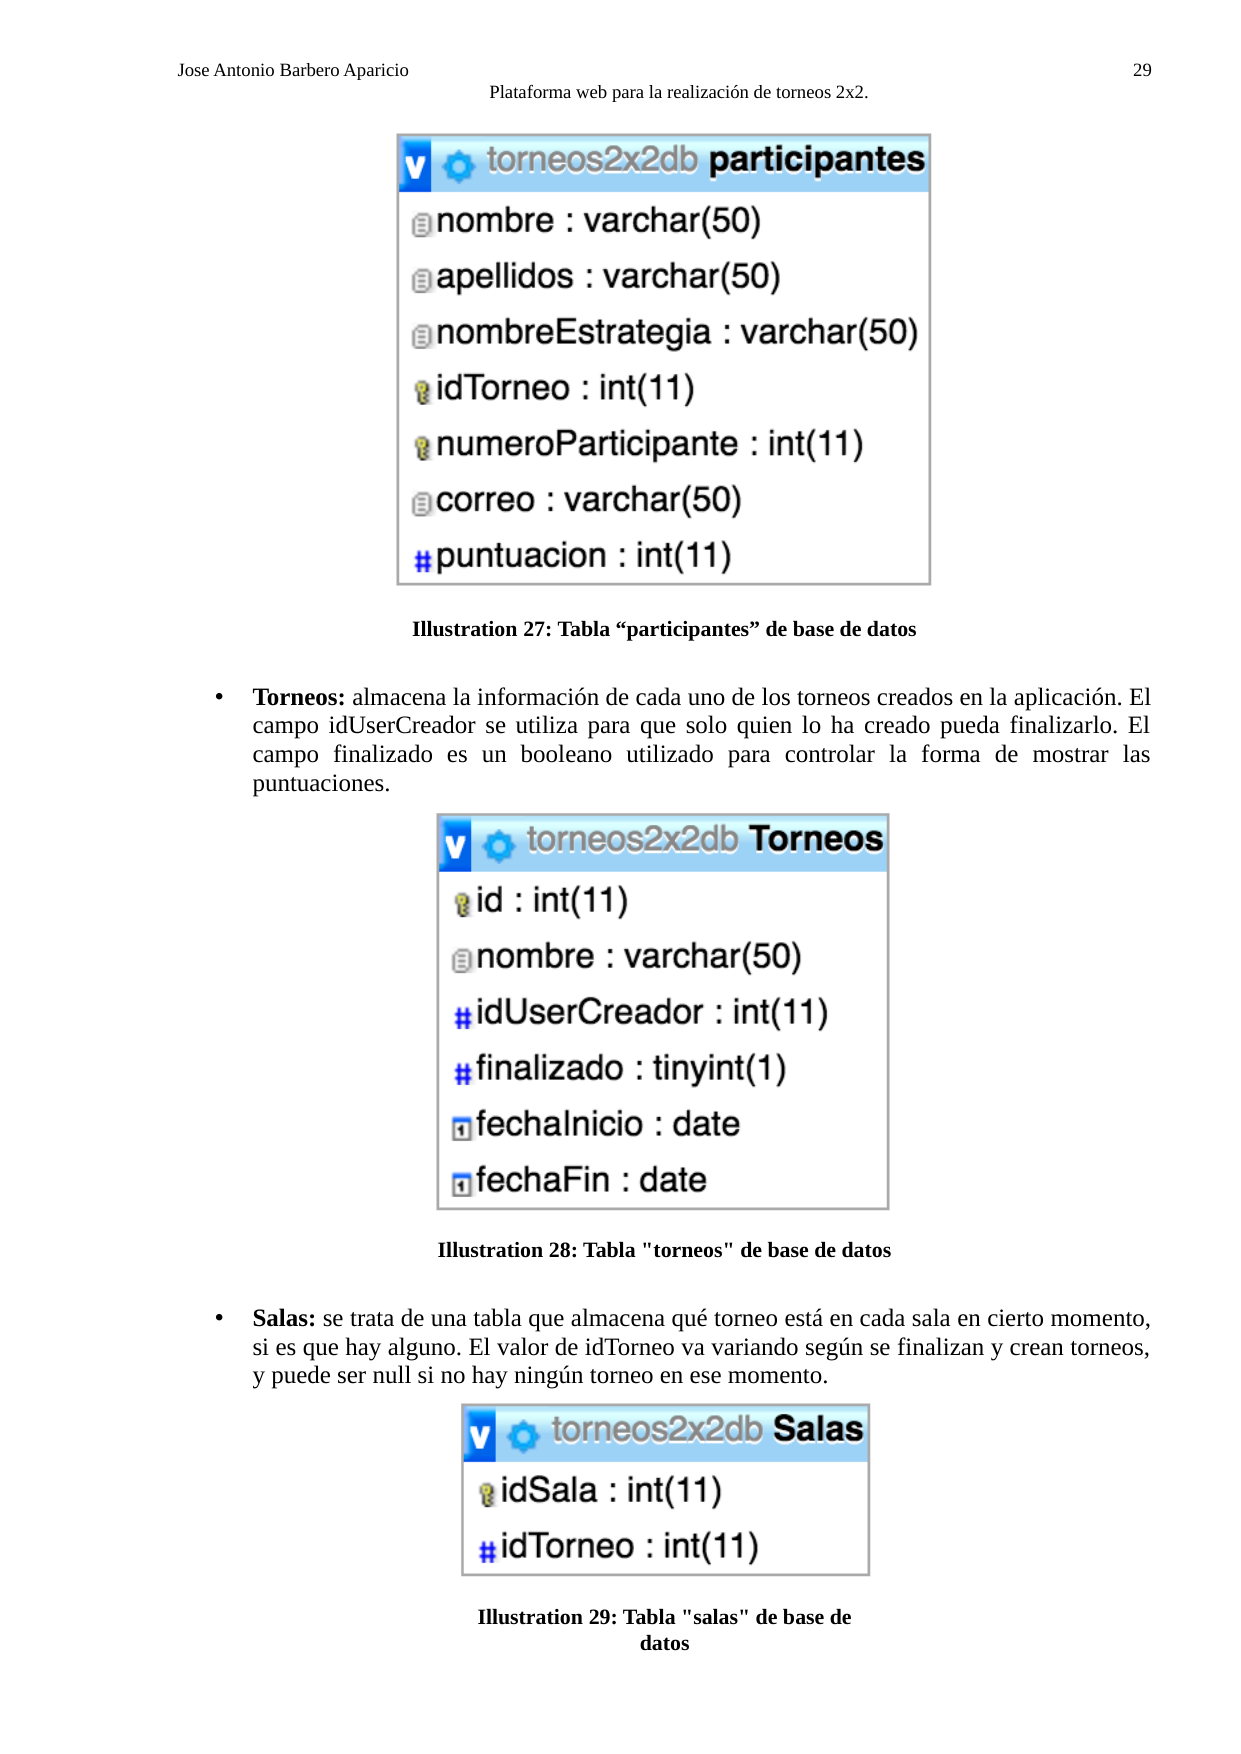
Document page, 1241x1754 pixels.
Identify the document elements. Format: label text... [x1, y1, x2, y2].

list Illustration 28: Tabla "torneos" de base de datos [435, 1213, 894, 1263]
list Torneos: almacena la información de cada uno de los torneos creados en la aplicación. El campo idUserCreador se utiliza para que solo quien lo ha creado pueda finalizarlo. El campo finalizado es un booleano utilizado para controlar la forma de mostrar las puntuaciones. [215, 682, 1152, 797]
picture [434, 808, 894, 1213]
list Illustration 29: Tabla "salas" de base de datos [456, 1579, 873, 1655]
picture [456, 1401, 873, 1579]
picture [394, 131, 934, 591]
text Illustration 27: Tabla “participantes” de base de datos [395, 591, 934, 641]
list Salas: se trata de una tabla que almacena qué torneo está en cada sala en cierto momento, si es que hay alguno. El valor de idTorneo va variando según se finalizan y crean torneos, y puede ser null si no hay ningún torneo en ese momento. [215, 1303, 1152, 1389]
